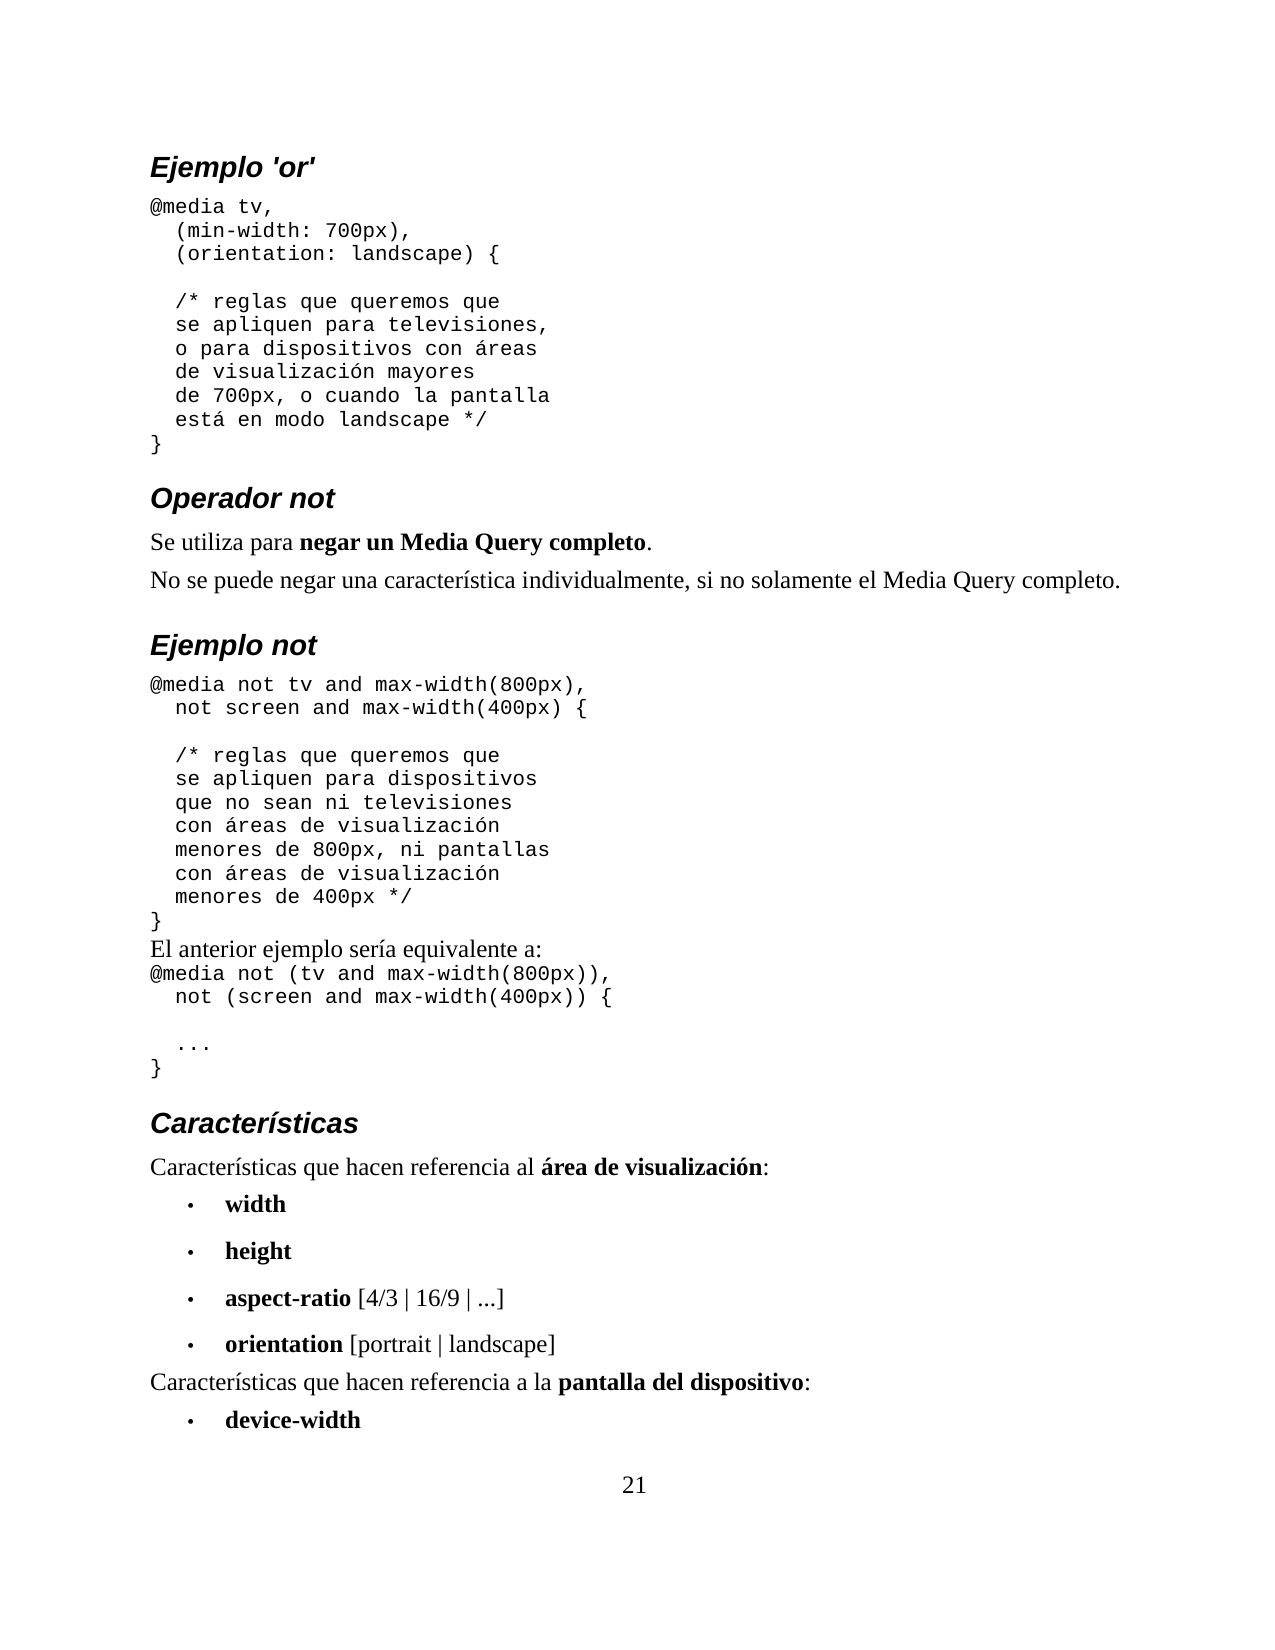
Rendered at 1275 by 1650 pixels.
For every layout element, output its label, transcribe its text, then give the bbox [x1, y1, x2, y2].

text not screen and max-width(400px) { [150, 697, 1125, 721]
text } [150, 432, 1125, 456]
subtitle Ejemplo 'or' [150, 150, 1125, 183]
text @media not (tv and max-width(800px)), [150, 962, 1125, 986]
list height [187, 1236, 1125, 1265]
text menores de 800px, ni pantallas [150, 839, 1125, 863]
text menores de 400px */ [150, 886, 1125, 910]
text se apliquen para televisiones, [150, 314, 1125, 338]
text El anterior ejemplo sería equivalente a: [150, 934, 1125, 962]
text } [150, 1057, 1125, 1081]
text o para dispositivos con áreas [150, 338, 1125, 362]
list orientation [portrait | landscape] [187, 1329, 1125, 1358]
text Características que hacen referencia a la pantalla del dispositivo: [150, 1367, 1125, 1396]
text con áreas de visualización [150, 863, 1125, 886]
text que no sean ni televisiones [150, 792, 1125, 816]
text con áreas de visualización [150, 816, 1125, 839]
text Se utiliza para negar un Media Query completo. [150, 527, 1125, 556]
list device-width [187, 1405, 1125, 1434]
text (min-width: 700px), [150, 220, 1125, 243]
text not (screen and max-width(400px)) { [150, 986, 1125, 1010]
text Características que hacen referencia al área de visualización: [150, 1152, 1125, 1181]
text está en modo landscape */ [150, 409, 1125, 432]
text ... [150, 1033, 1125, 1057]
list width [187, 1189, 1125, 1218]
text de 700px, o cuando la pantalla [150, 385, 1125, 409]
text No se puede negar una característica individualmente, si no solamente el Media Query completo. [150, 565, 1125, 594]
text /* reglas que queremos que [150, 291, 1125, 314]
text @media tv, [150, 196, 1125, 220]
list aspect-ratio [4/3 | 16/9 | ...] [187, 1283, 1125, 1312]
subtitle Ejemplo not [150, 628, 1125, 661]
text /* reglas que queremos que [150, 744, 1125, 768]
text @media not tv and max-width(800px), [150, 674, 1125, 697]
subtitle Operador not [150, 481, 1125, 515]
text de visualización mayores [150, 362, 1125, 385]
text } [150, 910, 1125, 934]
text (orientation: landscape) { [150, 243, 1125, 267]
subtitle Características [150, 1106, 1125, 1139]
text se apliquen para dispositivos [150, 768, 1125, 792]
